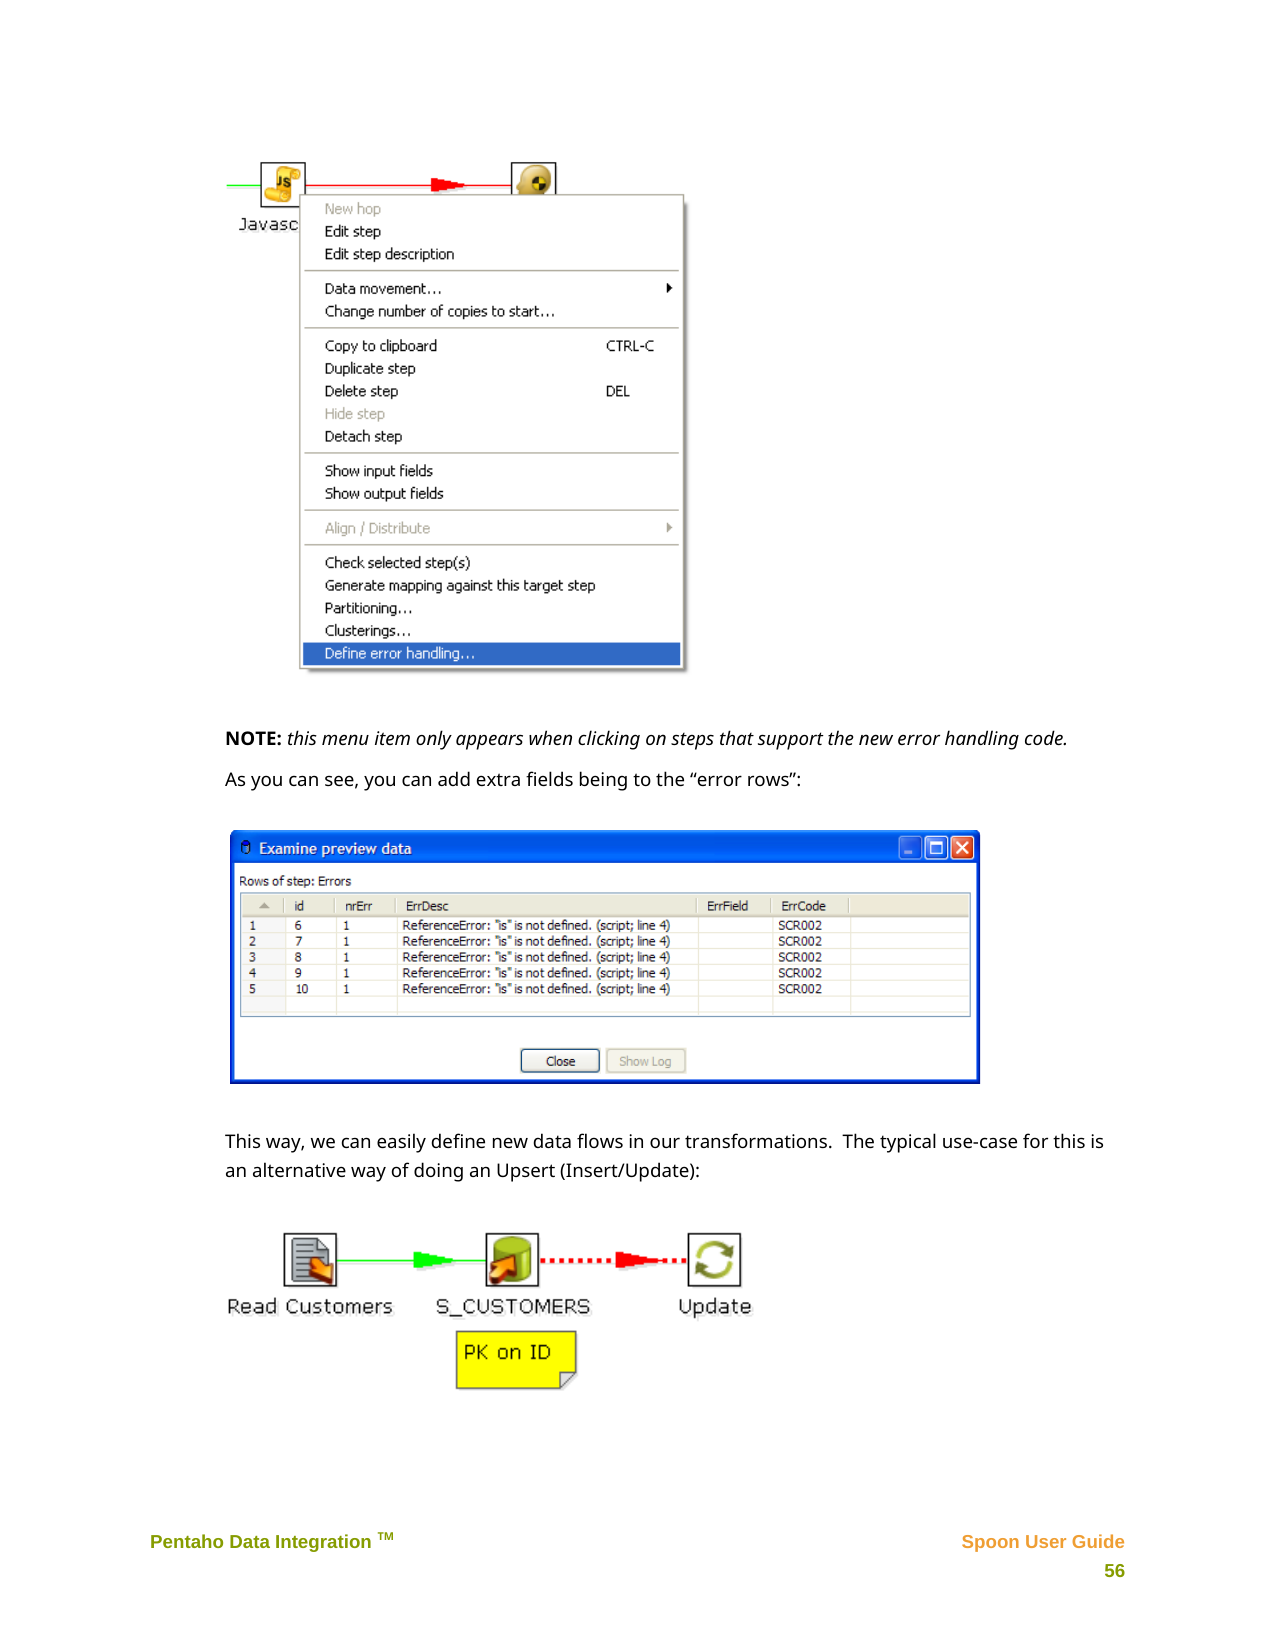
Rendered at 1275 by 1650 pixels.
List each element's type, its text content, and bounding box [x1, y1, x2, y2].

text NOTE: this menu item only appears when clicking on steps that support the new error handling code. [225, 722, 1125, 751]
picture [204, 1216, 771, 1405]
text As you can see, you can add extra fields being to the “error rows”: [225, 763, 1125, 792]
picture [226, 150, 694, 680]
text This way, we can easily define new data flows in our transformations. The typical use-case for this is an alternative way of doing an Upsert (Insert/Update): [225, 1125, 1125, 1183]
picture [230, 830, 980, 1084]
